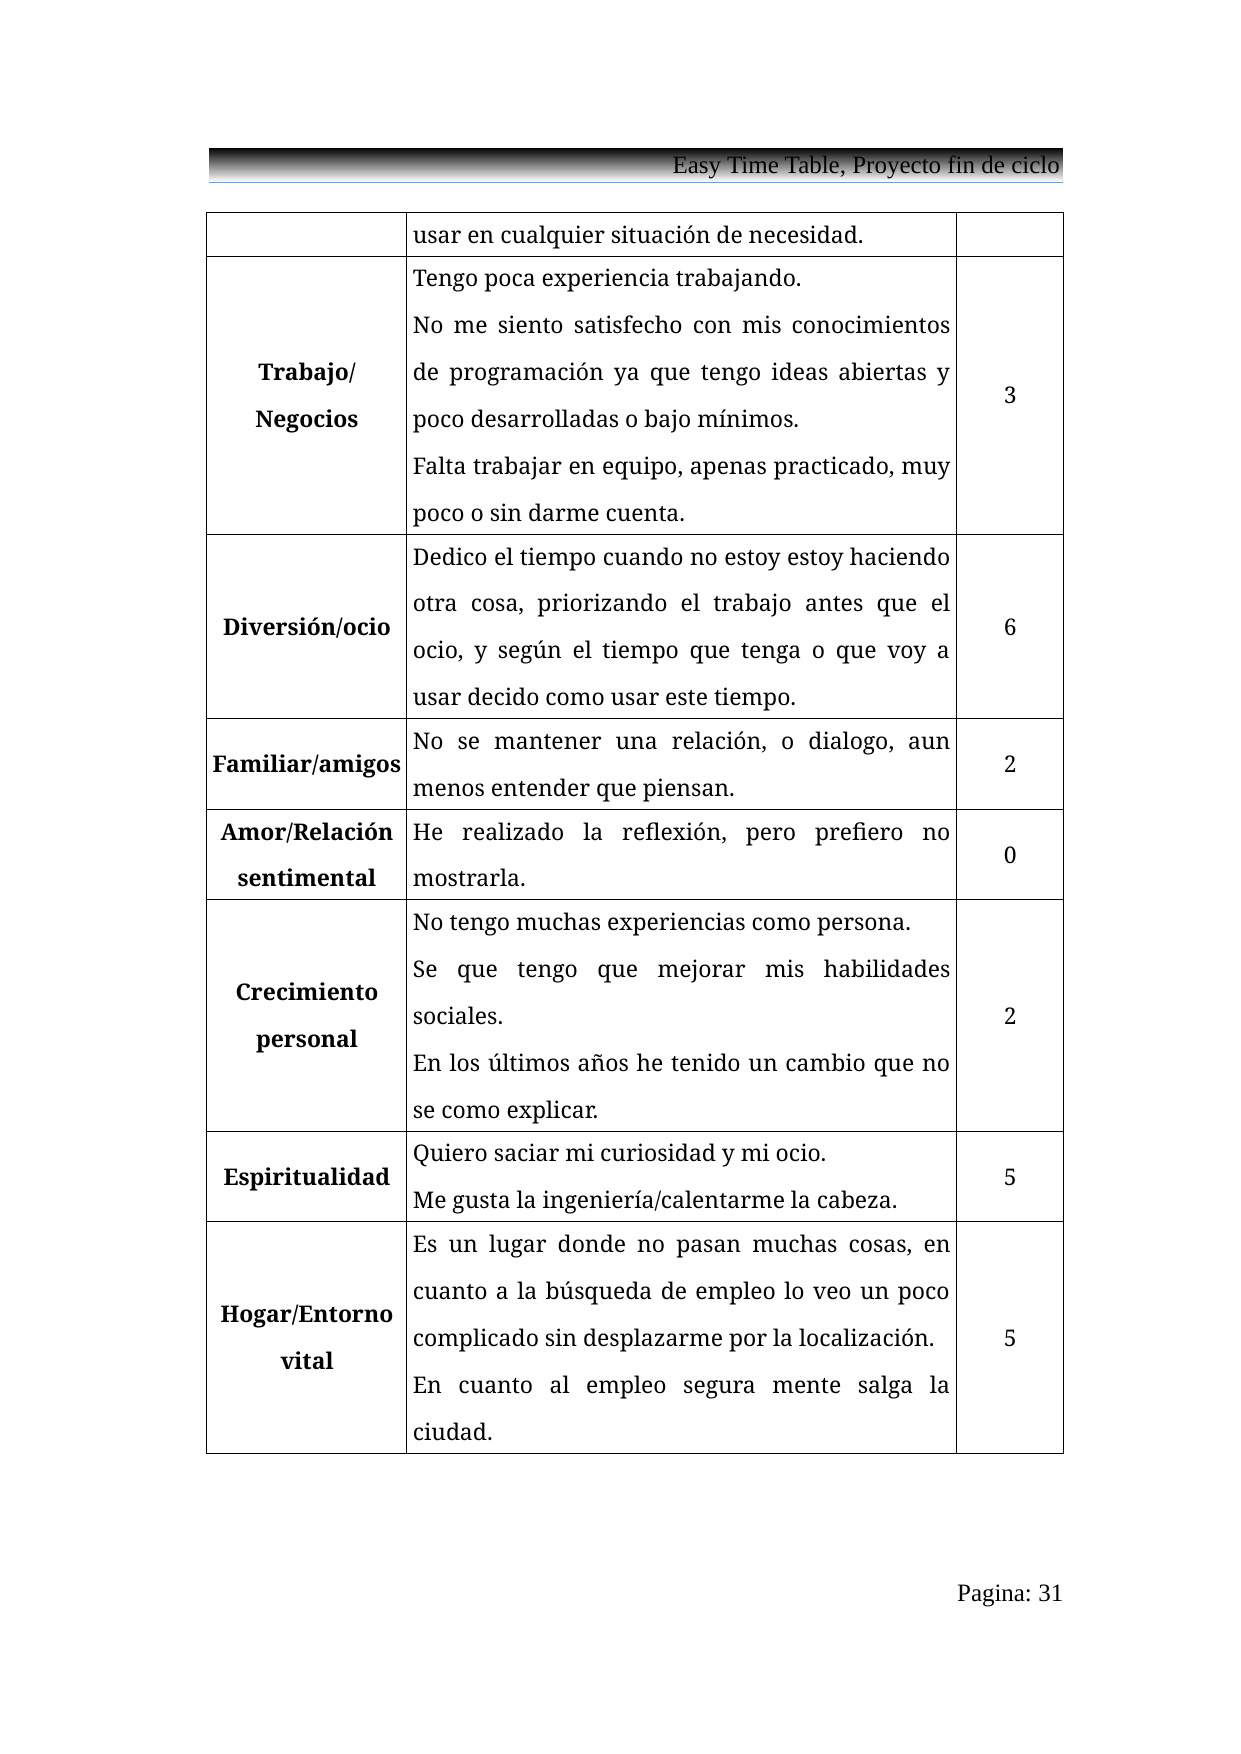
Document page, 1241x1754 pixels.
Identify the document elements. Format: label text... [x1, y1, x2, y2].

table_cell usar en cualquier situación de necesidad. [407, 213, 956, 256]
table_cell Dedico el tiempo cuando no estoy estoy haciendo otra cosa, priorizando el trabajo antes que el ocio, y según el tiempo que tenga o que voy a usar decido como usar este tiempo. [407, 535, 956, 718]
table_cell Familiar/amigos [207, 719, 406, 809]
table_cell 2 [957, 900, 1063, 1131]
table_cell Es un lugar donde no pasan muchas cosas, en cuanto a la búsqueda de empleo lo veo un poco complicado sin desplazarme por la localización. En cuanto al empleo segura mente salga la ciudad. [407, 1222, 956, 1452]
table_cell No tengo muchas experiencias como persona. Se que tengo que mejorar mis habilidades sociales. En los últimos años he tenido un cambio que no se como explicar. [407, 900, 956, 1131]
table_cell Hogar/Entorno vital [207, 1222, 406, 1452]
table_cell 5 [957, 1222, 1063, 1452]
table_cell Trabajo/Negocios [207, 257, 406, 534]
table_cell Quiero saciar mi curiosidad y mi ocio. Me gusta la ingeniería/calentarme la cabeza. [407, 1132, 956, 1221]
table_cell 5 [957, 1132, 1063, 1221]
table_cell Diversión/ocio [207, 535, 406, 718]
table_cell 0 [957, 810, 1063, 899]
table_cell He realizado la reflexión, pero prefiero no mostrarla. [407, 810, 956, 899]
table_cell Tengo poca experiencia trabajando. No me siento satisfecho con mis conocimientos de programación ya que tengo ideas abiertas y poco desarrolladas o bajo mínimos. Falta trabajar en equipo, apenas practicado, muy poco o sin darme cuenta. [407, 257, 956, 534]
table_cell [207, 213, 406, 256]
table_cell 6 [957, 535, 1063, 718]
table_cell Espiritualidad [207, 1132, 406, 1221]
table_cell [957, 213, 1063, 256]
table_cell No se mantener una relación, o dialogo, aun menos entender que piensan. [407, 719, 956, 809]
table_cell Amor/Relación sentimental [207, 810, 406, 899]
table_cell Crecimiento personal [207, 900, 406, 1131]
table_cell 3 [957, 257, 1063, 534]
table_cell 2 [957, 719, 1063, 809]
